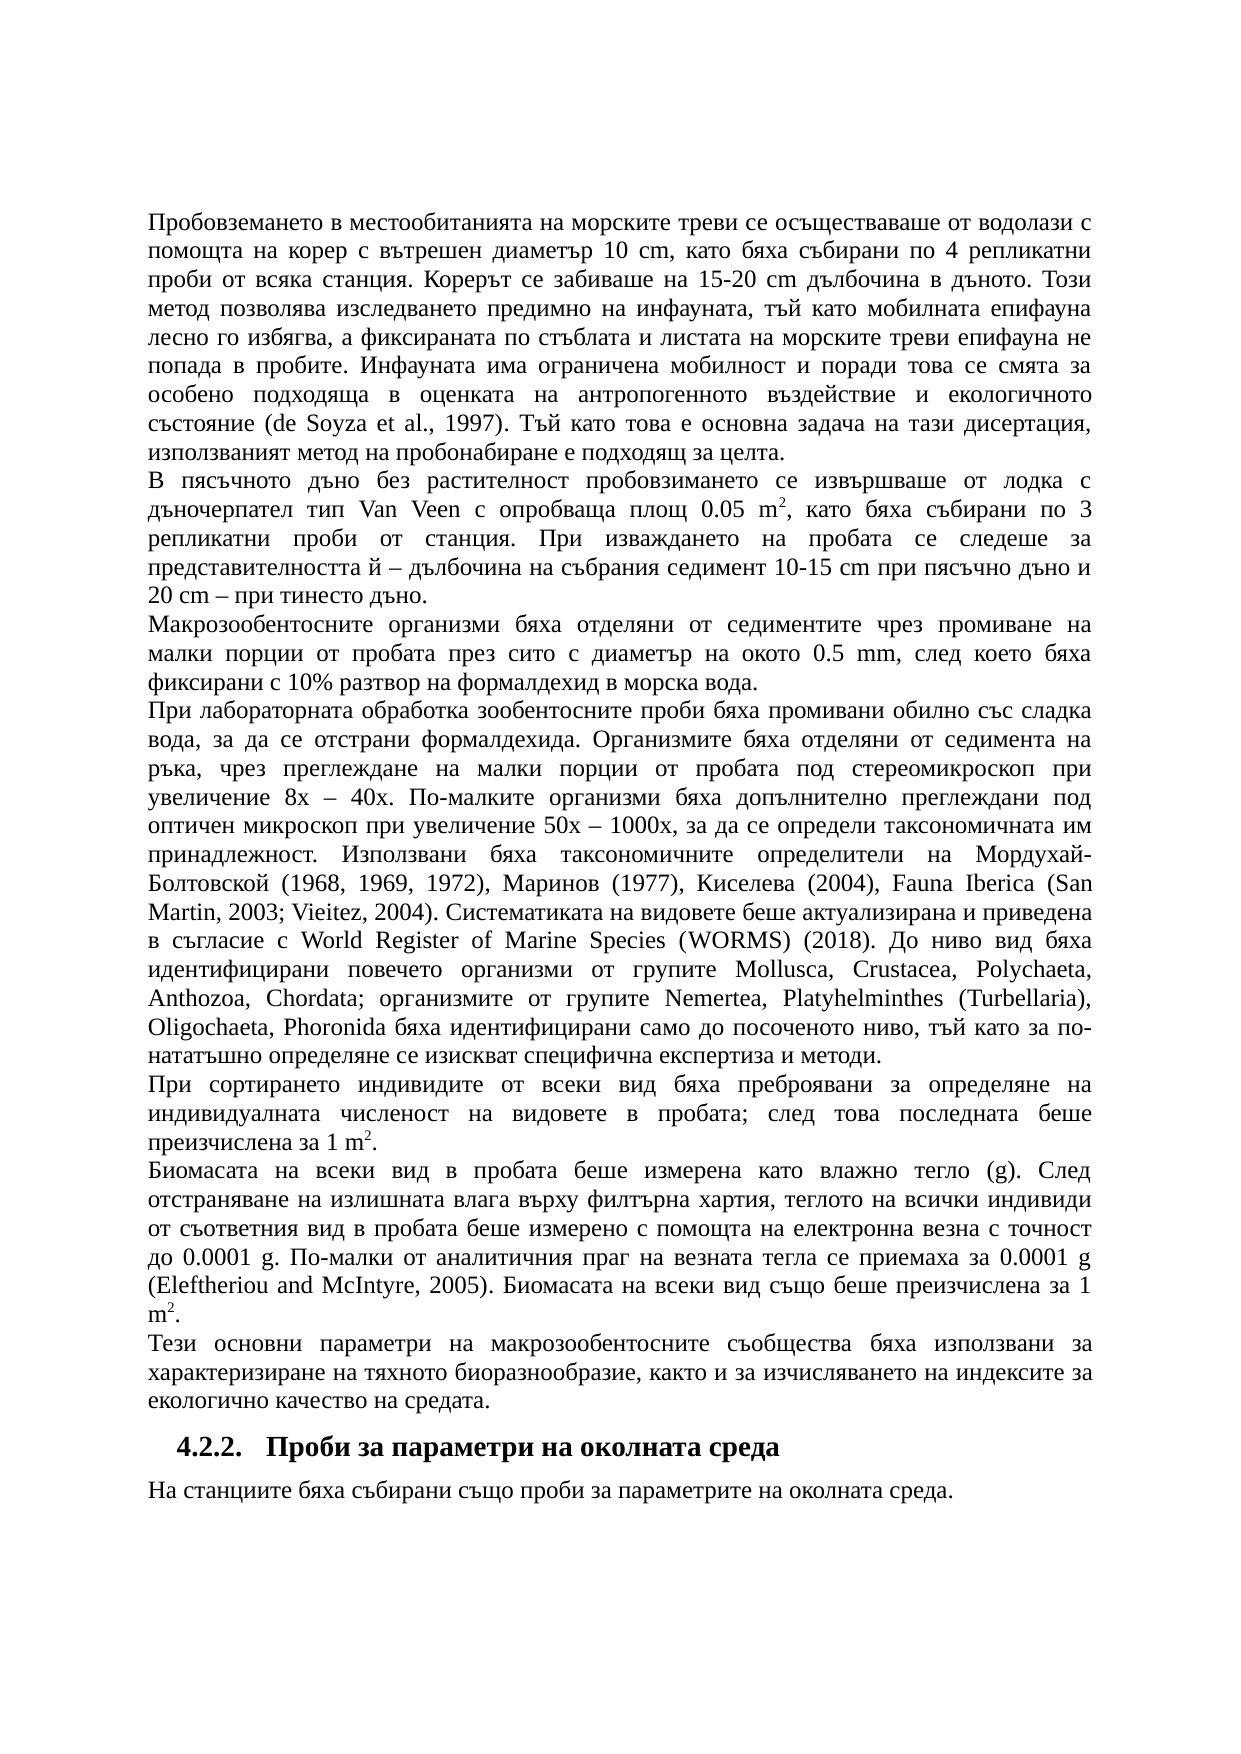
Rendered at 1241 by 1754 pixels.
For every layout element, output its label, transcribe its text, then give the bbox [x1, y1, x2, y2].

text В пясъчното дъно без растителност пробовзимането се извършваше от лодка с дъночерпател тип Van Veen с опробваща площ 0.05 m2, като бяха събирани по 3 репликатни проби от станция. При изваждането на пробата се следеше за представителността й – дълбочина на събрания седимент 10-15 cm при пясъчно дъно и 20 cm – при тинесто дъно. [148, 465, 1093, 609]
text Биомасата на всеки вид в пробата беше измерена като влажно тегло (g). След отстраняване на излишната влага върху филтърна хартия, теглото на всички индивиди от съответния вид в пробата беше измерено с помощта на електронна везна с точност до 0.0001 g. По-малки от аналитичния праг на везната тегла се приемаха за 0.0001 g (Eleftheriou and McIntyre, 2005). Биомасата на всеки вид също беше преизчислена за 1 m2. [148, 1155, 1093, 1328]
text Макрозообентосните организми бяха отделяни от седиментите чрез промиване на малки порции от пробата през сито с диаметър на окото 0.5 mm, след което бяха фиксирани с 10% разтвор на формалдехид в морска вода. [148, 609, 1093, 695]
text Тези основни параметри на макрозообентосните съобщества бяха използвани за характеризиране на тяхното биоразнообразие, както и за изчисляването на индексите за екологично качество на средата. [148, 1328, 1093, 1414]
text На станциите бяха събирани също проби за параметрите на околната среда. [148, 1475, 1093, 1503]
text При сортирането индивидите от всеки вид бяха преброявани за определяне на индивидуалната численост на видовете в пробата; след това последната беше преизчислена за 1 m2. [148, 1069, 1093, 1155]
text Пробовземането в местообитанията на морските треви се осъществаваше от водолази с помощта на корер с вътрешен диаметър 10 cm, като бяха събирани по 4 репликатни проби от всяка станция. Корерът се забиваше на 15-20 cm дълбочина в дъното. Този метод позволява изследването предимно на инфауната, тъй като мобилната епифауна лесно го избягва, а фиксираната по стъблата и листата на морските треви епифауна не попада в пробите. Инфауната има ограничена мобилност и поради това се смята за особено подходяща в оценката на антропогенното въздействие и екологичното състояние (de Soyza et al., 1997). Тъй като това е основна задача на тази дисертация, използваният метод на пробонабиране е подходящ за целта. [148, 207, 1093, 465]
subtitle Проби за параметри на околната среда [242, 1429, 1093, 1462]
text При лабораторната обработка зообентосните проби бяха промивани обилно със сладка вода, за да се отстрани формалдехида. Организмите бяха отделяни от седимента на ръка, чрез преглеждане на малки порции от пробата под стереомикроскоп при увеличение 8х – 40х. По-малките организми бяха допълнително преглеждани под оптичен микроскоп при увеличение 50х – 1000х, за да се определи таксономичната им принадлежност. Използвани бяха таксономичните определители на Мордухай-Болтовской (1968, 1969, 1972), Маринов (1977), Киселева (2004), Fauna Iberica (San Martin, 2003; Vieitez, 2004). Систематиката на видовете беше актуализирана и приведена в съгласие с World Register of Marine Species (WORMS) (2018). До ниво вид бяха идентифицирани повечето организми от групите Mollusca, Crustacea, Polychaeta, Anthozoa, Chordata; организмите от групите Nemertea, Platyhelminthes (Turbellaria), Oligochaeta, Phoronida бяха идентифицирани само до посоченото ниво, тъй като за по-нататъшно определяне се изискват специфична експертиза и методи. [148, 695, 1093, 1069]
